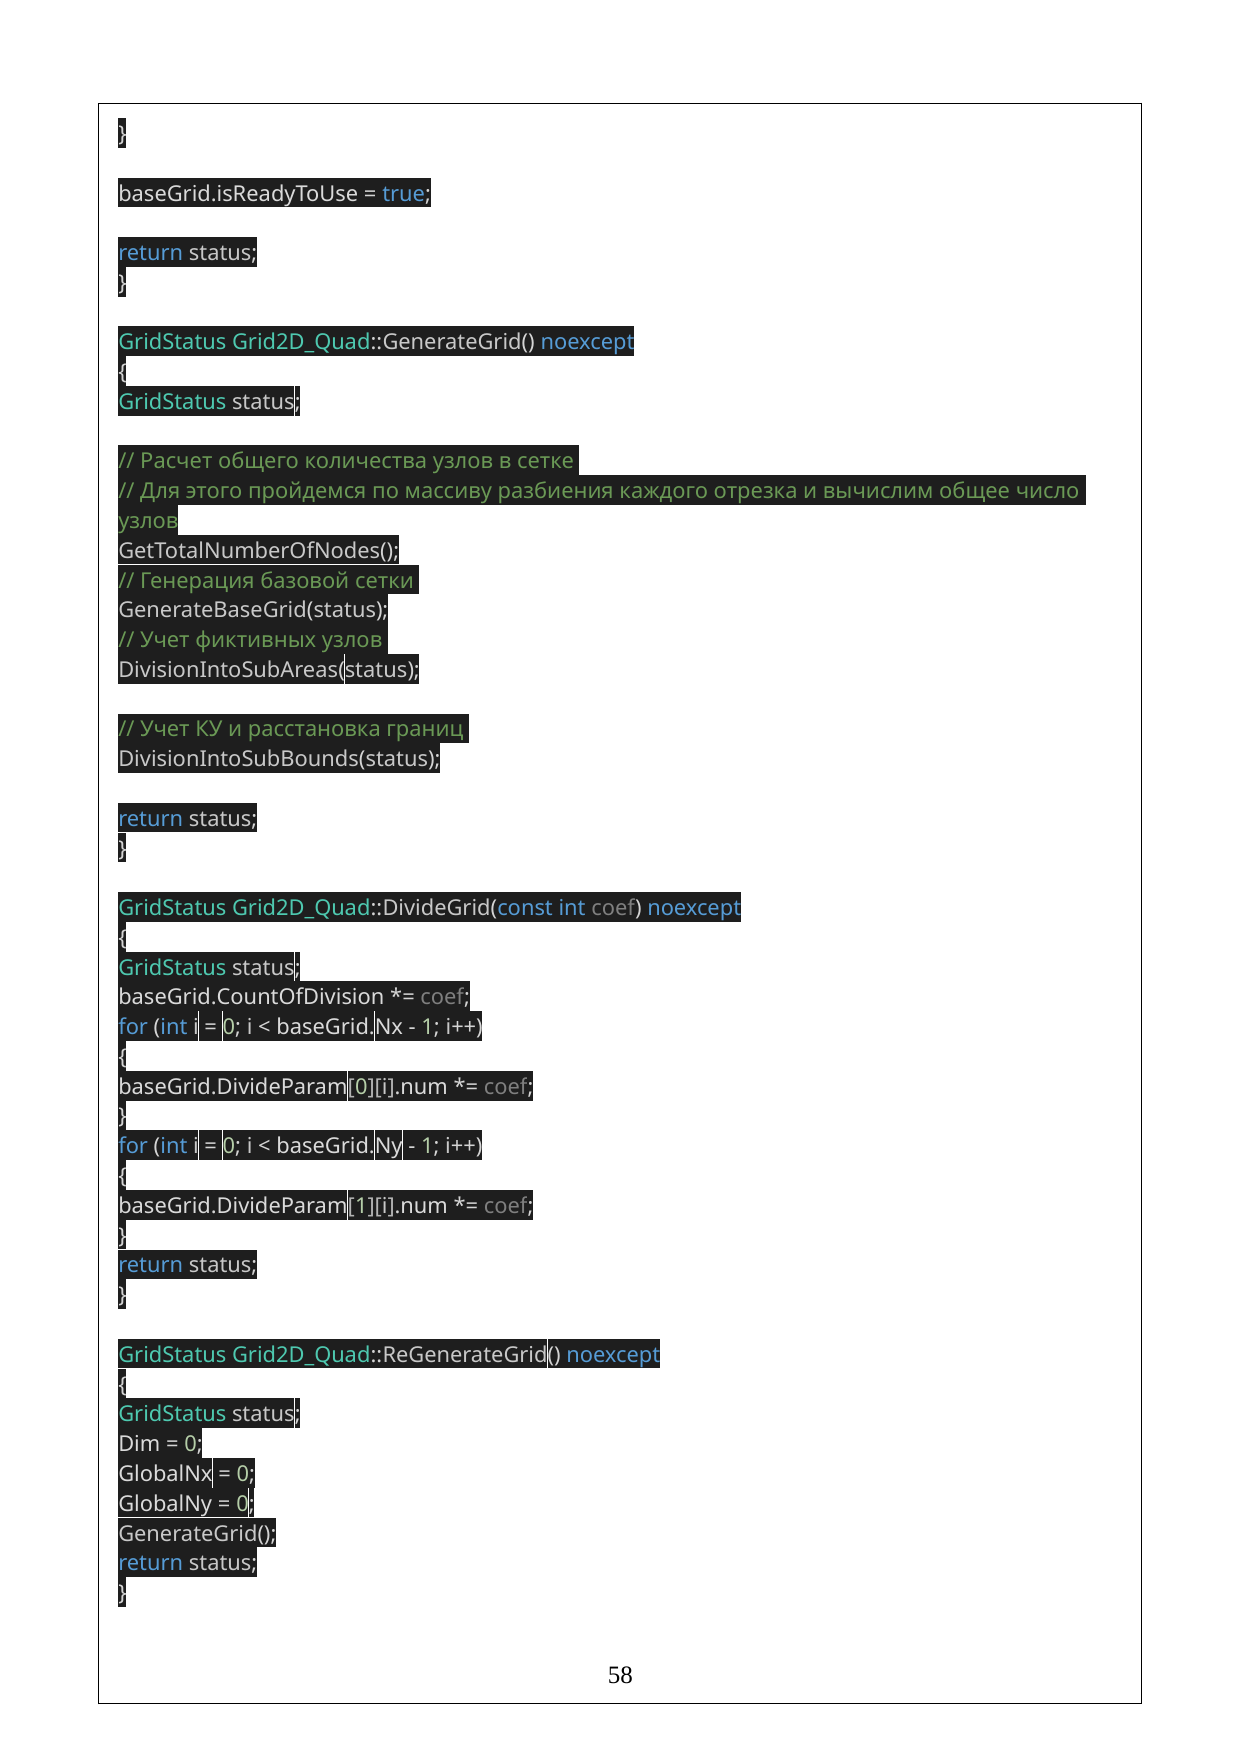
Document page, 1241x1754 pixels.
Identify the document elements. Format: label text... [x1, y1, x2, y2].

text DivisionIntoSubBounds(status); [118, 743, 1122, 773]
text GlobalNy = 0; [118, 1488, 1122, 1517]
text baseGrid.CountOfDivision *= coef; [118, 981, 1122, 1011]
text { [118, 922, 1122, 952]
text baseGrid.DivideParam[1][i].num *= coef; [118, 1190, 1122, 1220]
text } [118, 832, 1122, 862]
text GridStatus status; [118, 386, 1122, 416]
text { [118, 356, 1122, 386]
text // Для этого пройдемся по массиву разбиения каждого отрезка и вычислим общее число узлов [118, 475, 1122, 535]
text } [118, 267, 1122, 297]
text GridStatus status; [118, 1398, 1122, 1428]
text } [118, 1220, 1122, 1249]
text GlobalNx = 0; [118, 1458, 1122, 1488]
text GenerateBaseGrid(status); [118, 594, 1122, 624]
text GridStatus Grid2D_Quad::DivideGrid(const int coef) noexcept [118, 892, 1122, 922]
text baseGrid.isReadyToUse = true; [118, 178, 1122, 207]
text // Генерация базовой сетки [118, 564, 1122, 594]
text for (int i = 0; i < baseGrid.Ny - 1; i++) [118, 1130, 1122, 1160]
text { [118, 1041, 1122, 1071]
text GridStatus Grid2D_Quad::ReGenerateGrid() noexcept [118, 1339, 1122, 1368]
text GenerateGrid(); [118, 1517, 1122, 1547]
text return status; [118, 1547, 1122, 1577]
text // Расчет общего количества узлов в сетке [118, 445, 1122, 475]
text for (int i = 0; i < baseGrid.Nx - 1; i++) [118, 1011, 1122, 1041]
text DivisionIntoSubAreas(status); [118, 654, 1122, 684]
text } [118, 1577, 1122, 1607]
text return status; [118, 1249, 1122, 1279]
text GetTotalNumberOfNodes(); [118, 535, 1122, 564]
text return status; [118, 237, 1122, 267]
text GridStatus status; [118, 952, 1122, 981]
text { [118, 1368, 1122, 1398]
text Dim = 0; [118, 1428, 1122, 1458]
text } [118, 1279, 1122, 1309]
text } [118, 1101, 1122, 1130]
text GridStatus Grid2D_Quad::GenerateGrid() noexcept [118, 326, 1122, 356]
text // Учет КУ и расстановка границ [118, 713, 1122, 743]
text // Учет фиктивных узлов [118, 624, 1122, 654]
text baseGrid.DivideParam[0][i].num *= coef; [118, 1071, 1122, 1101]
text { [118, 1160, 1122, 1190]
text } [118, 118, 1122, 148]
text return status; [118, 803, 1122, 832]
